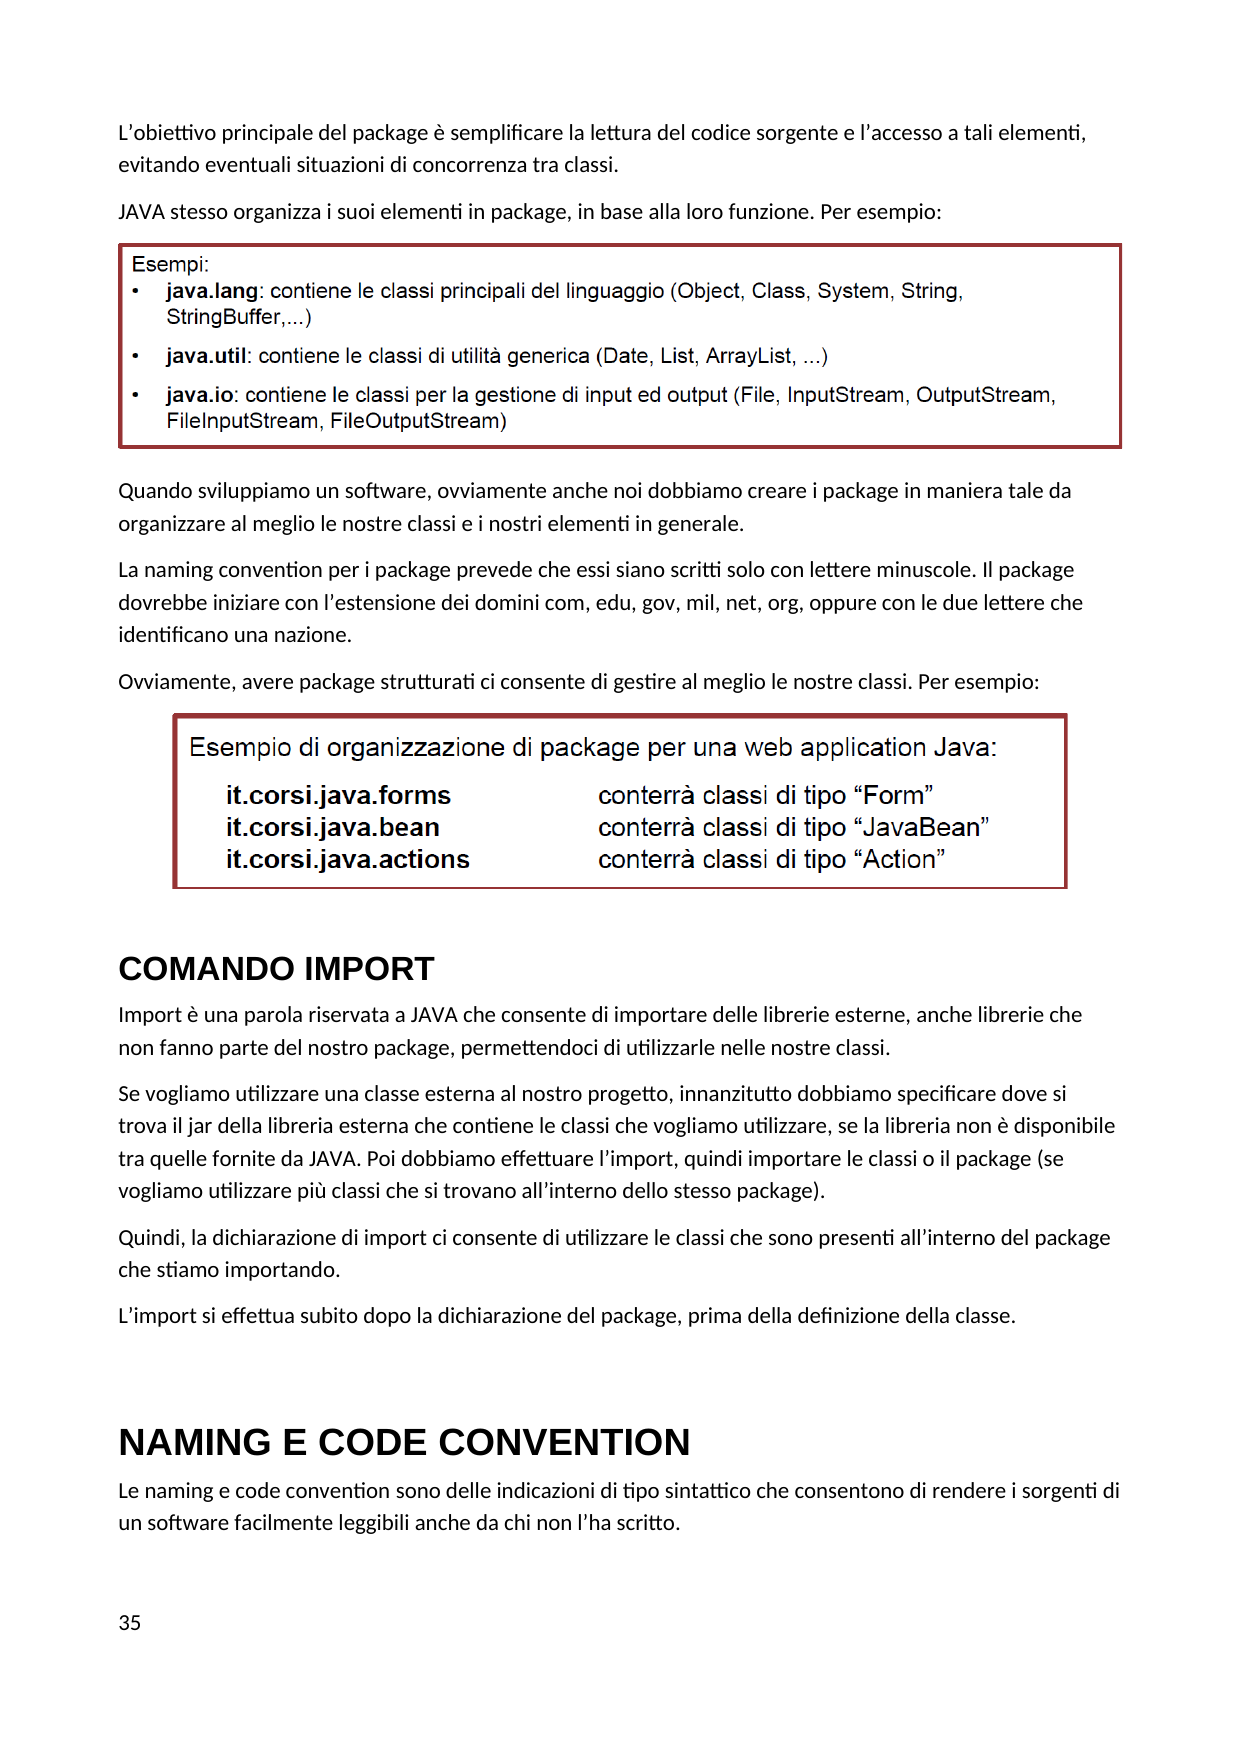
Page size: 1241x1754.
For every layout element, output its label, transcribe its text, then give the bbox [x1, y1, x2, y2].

text Le naming e code convention sono delle indicazioni di tipo sintattico che consentono di rendere i sorgenti di un software facilmente leggibili anche da chi non l’ha scritto. [118, 1476, 1122, 1537]
text Quando sviluppiamo un software, ovviamente anche noi dobbiamo creare i package in maniera tale da organizzare al meglio le nostre classi e i nostri elementi in generale. [118, 477, 1122, 537]
text Ovviamente, avere package strutturati ci consente di gestire al meglio le nostre classi. Per esempio: [118, 667, 1122, 695]
picture [118, 243, 1123, 449]
subtitle COMANDO IMPORT [118, 949, 1122, 988]
text L’import si effettua subito dopo la dichiarazione del package, prima della definizione della classe. [118, 1302, 1122, 1330]
subtitle NAMING E CODE CONVENTION [118, 1420, 1122, 1464]
picture [172, 713, 1068, 889]
text Import è una parola riservata a JAVA che consente di importare delle librerie esterne, anche librerie che non fanno parte del nostro package, permettendoci di utilizzarle nelle nostre classi. [118, 1000, 1122, 1061]
text L’obiettivo principale del package è semplificare la lettura del codice sorgente e l’accesso a tali elementi, evitando eventuali situazioni di concorrenza tra classi. [118, 118, 1122, 178]
text La naming convention per i package prevede che essi siano scritti solo con lettere minuscole. Il package dovrebbe iniziare con l’estensione dei domini com, edu, gov, mil, net, org, oppure con le due lettere che identificano una nazione. [118, 556, 1122, 648]
text Quindi, la dichiarazione di import ci consente di utilizzare le classi che sono presenti all’interno del package che stiamo importando. [118, 1223, 1122, 1283]
text JAVA stesso organizza i suoi elementi in package, in base alla loro funzione. Per esempio: [118, 197, 1122, 225]
text Se vogliamo utilizzare una classe esterna al nostro progetto, innanzitutto dobbiamo specificare dove si trova il jar della libreria esterna che contiene le classi che vogliamo utilizzare, se la libreria non è disponibile tra quelle fornite da JAVA. Poi dobbiamo effettuare l’import, quindi importare le classi o il package (se vogliamo utilizzare più classi che si trovano all’interno dello stesso package). [118, 1079, 1122, 1204]
